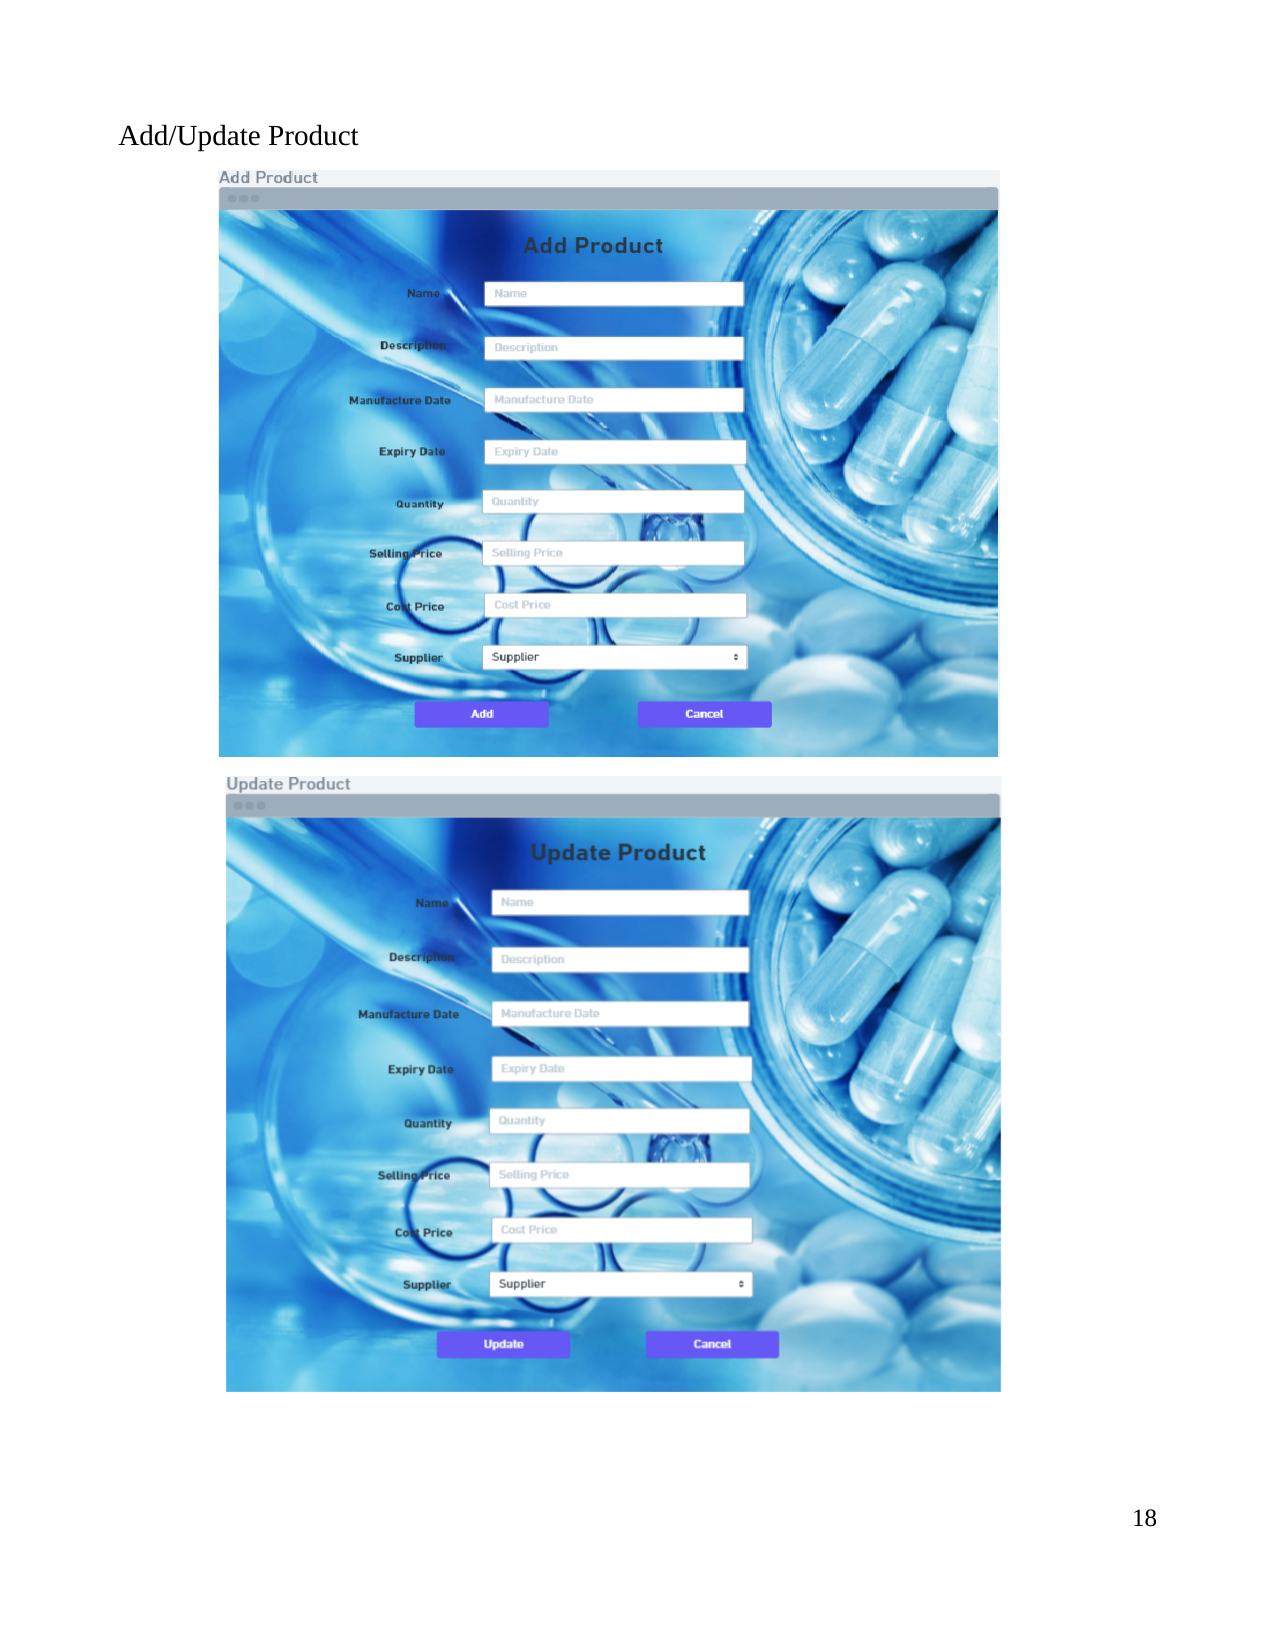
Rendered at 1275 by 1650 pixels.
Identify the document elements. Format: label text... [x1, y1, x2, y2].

text Add/Update Product [118, 118, 1157, 152]
picture [225, 776, 1002, 1392]
picture [218, 170, 1001, 757]
